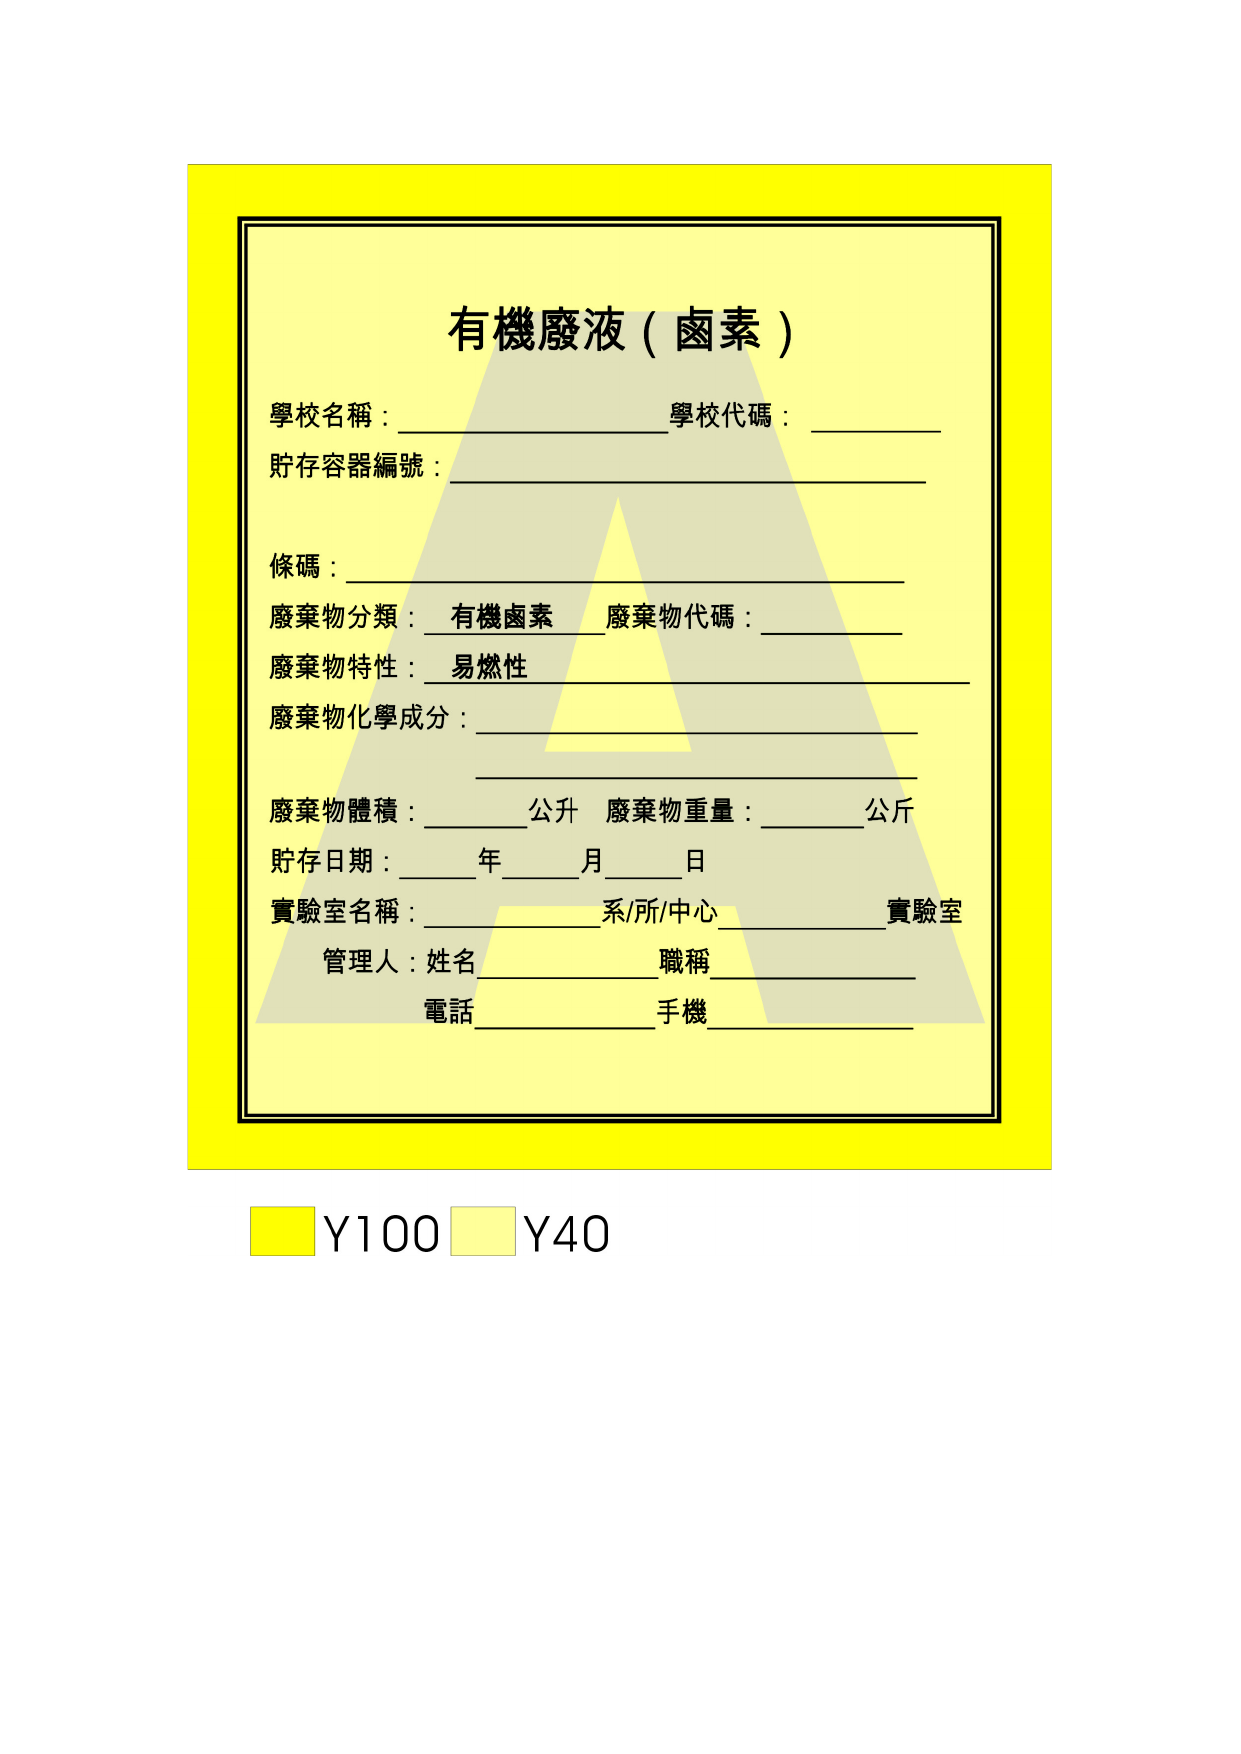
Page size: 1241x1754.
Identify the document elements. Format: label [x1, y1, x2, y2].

picture [187, 164, 1052, 1256]
